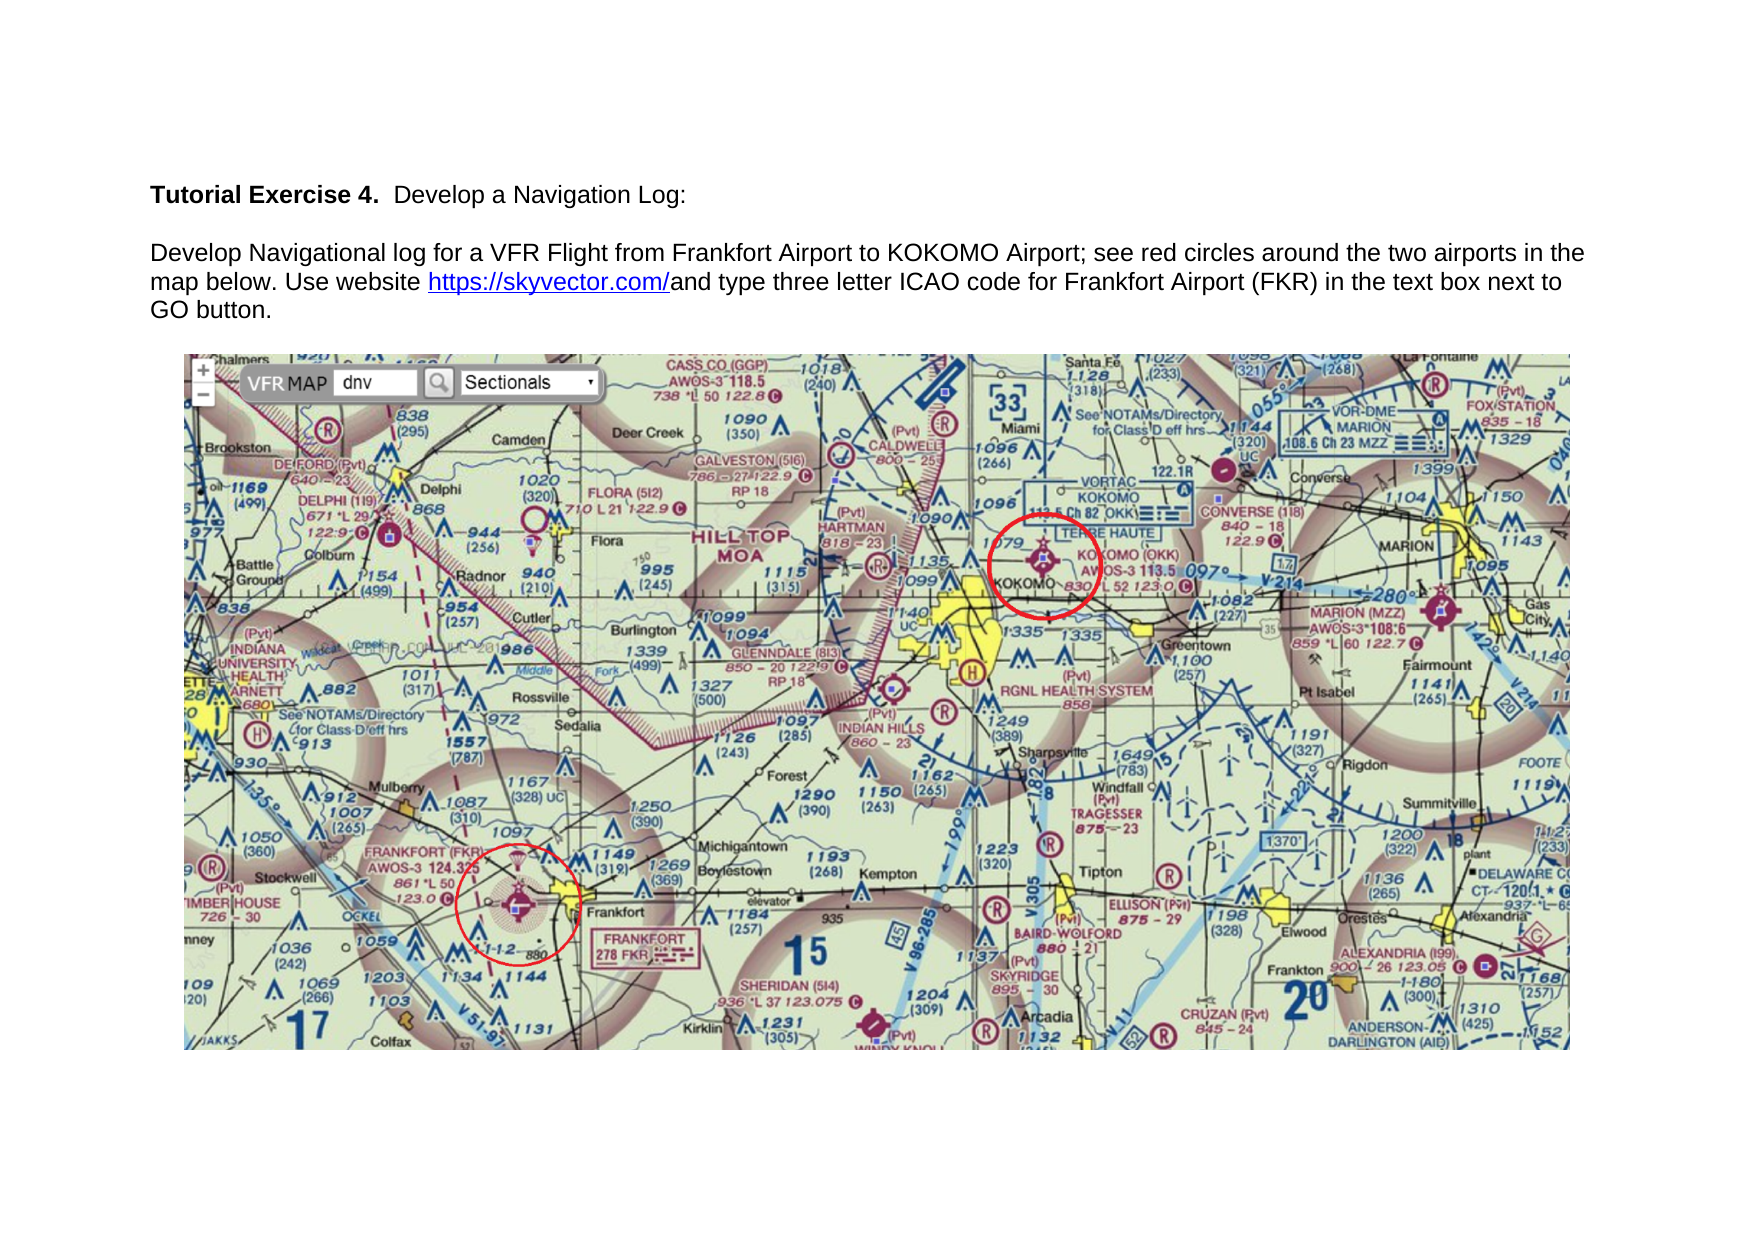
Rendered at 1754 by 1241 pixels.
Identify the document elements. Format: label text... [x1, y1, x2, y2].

text Tutorial Exercise 4. Develop a Navigation Log: [150, 181, 1604, 209]
picture [184, 354, 1570, 1050]
text Develop Navigational log for a VFR Flight from Frankfort Airport to KOKOMO Airport; see red circles around the two airports in the map below. Use website https://skyvector.com/and type three letter ICAO code for Frankfort Airport (FKR) in the text box next to GO button. [150, 238, 1604, 324]
